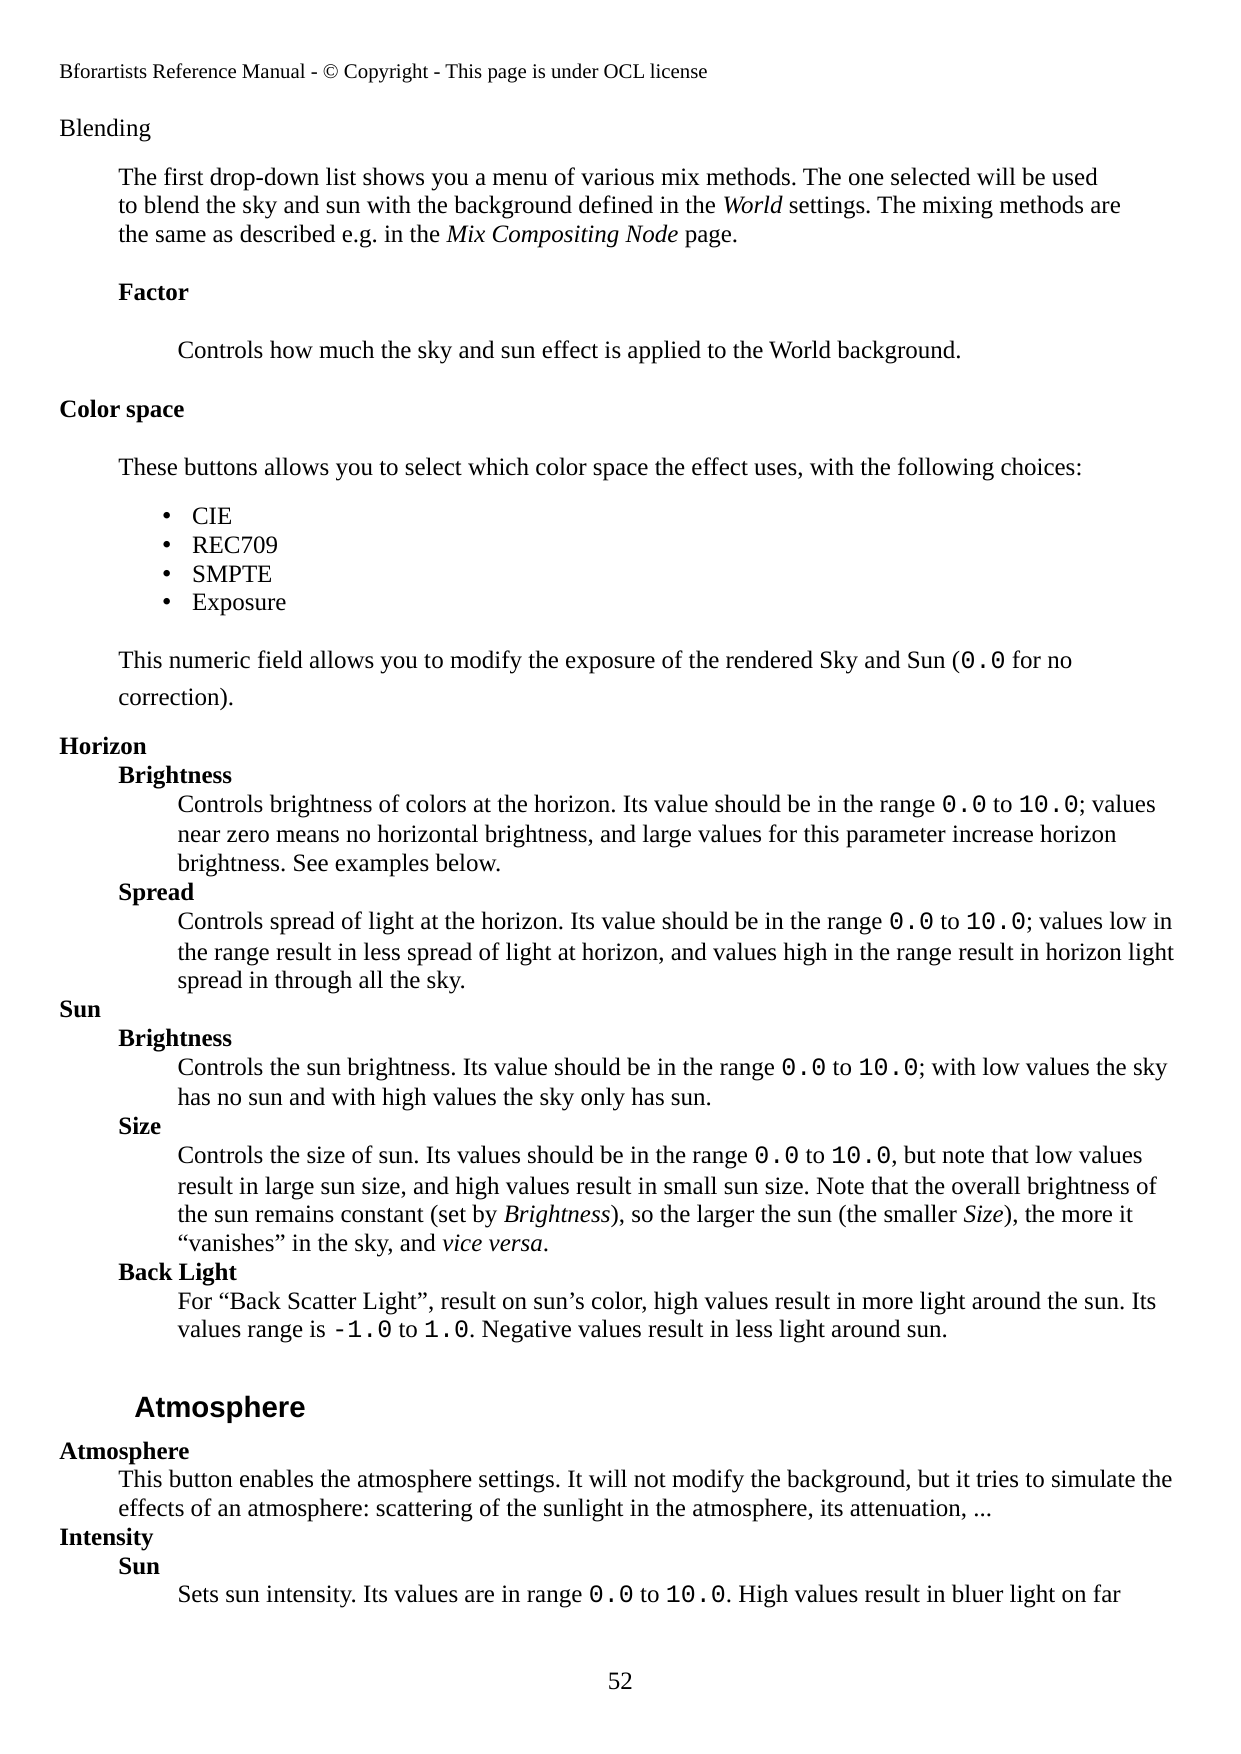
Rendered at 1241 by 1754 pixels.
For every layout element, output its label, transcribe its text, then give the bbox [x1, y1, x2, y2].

subtitle Horizon [59, 731, 1181, 760]
text Blending [59, 113, 1181, 141]
subtitle Size [118, 1111, 1181, 1140]
text The first drop-down list shows you a menu of various mix methods. The one selected will be used to blend the sky and sun with the background defined in the World settings. The mixing methods are the same as described e.g. in the Mix Compositing Node page. [118, 162, 1122, 248]
text These buttons allows you to select which color space the effect uses, with the following choices: [118, 452, 1181, 481]
subtitle Atmosphere [59, 1436, 1181, 1464]
text This numeric field allows you to modify the exposure of the rendered Sky and Sun (0.0 for no correction). [118, 646, 1181, 711]
list REC709 [162, 530, 1181, 559]
subtitle Factor [118, 277, 1122, 306]
subtitle Spread [118, 877, 1181, 906]
list SMPTE [162, 559, 1181, 587]
list Controls brightness of colors at the horizon. Its value should be in the range 0.0 to 10.0; values near zero means no horizontal brightness, and large values for this parameter increase horizon brightness. See examples below. [177, 789, 1181, 877]
list Sets sun intensity. Its values are in range 0.0 to 10.0. High values result in bluer light on far [177, 1579, 1181, 1610]
subtitle Brightness [118, 760, 1181, 789]
subtitle Color space [59, 394, 1181, 423]
list Controls the sun brightness. Its value should be in the range 0.0 to 10.0; with low values the sky has no sun and with high values the sky only has sun. [177, 1052, 1181, 1111]
subtitle Sun [59, 994, 1181, 1023]
list Controls how much the sky and sun effect is applied to the World background. [177, 336, 1122, 364]
list For “Back Scatter Light”, result on sun’s color, high values result in more light around the sun. Its values range is -1.0 to 1.0. Negative values result in less light around sun. [177, 1286, 1181, 1345]
subtitle Atmosphere [59, 1389, 1181, 1423]
list CIE [162, 501, 1181, 530]
list Exposure [162, 587, 1181, 616]
subtitle Sun [118, 1551, 1181, 1579]
list This button enables the atmosphere settings. It will not modify the background, but it tries to simulate the effects of an atmosphere: scattering of the sunlight in the atmosphere, its attenuation, ... [118, 1464, 1181, 1522]
list Controls spread of light at the horizon. Its value should be in the range 0.0 to 10.0; values low in the range result in less spread of light at horizon, and values high in the range result in horizon light spread in through all the sky. [177, 906, 1181, 994]
list Controls the size of sun. Its values should be in the range 0.0 to 10.0, but note that low values result in large sun size, and high values result in small sun size. Note that the overall brightness of the sun remains constant (set by Brightness), so the larger the sun (the smaller Size), the more it “vanishes” in the sky, and vice versa. [177, 1140, 1181, 1257]
subtitle Back Light [118, 1257, 1181, 1286]
subtitle Intensity [59, 1522, 1181, 1551]
subtitle Brightness [118, 1023, 1181, 1052]
